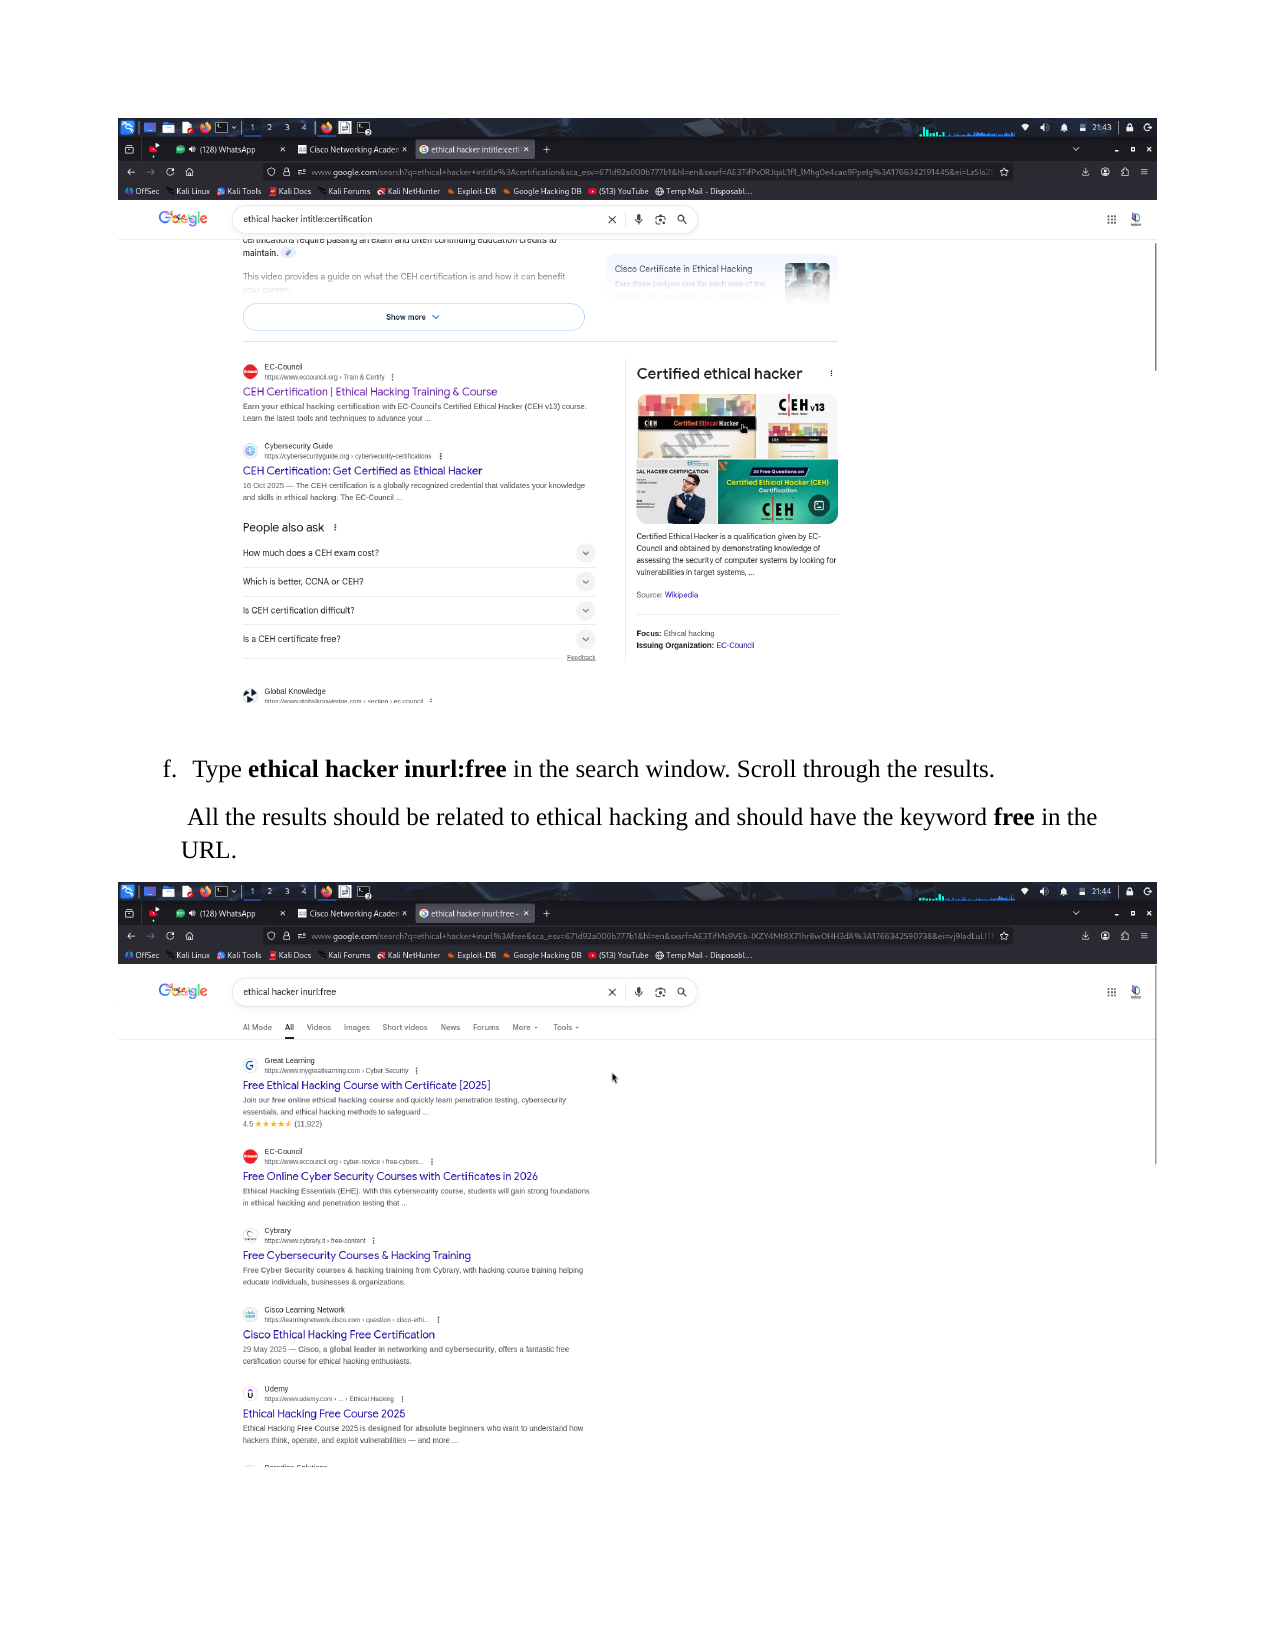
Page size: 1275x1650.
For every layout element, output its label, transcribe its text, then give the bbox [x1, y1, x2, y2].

picture [118, 118, 1157, 703]
text All the results should be related to ethical hacking and should have the keyword free in the URL. [181, 802, 1157, 864]
picture [118, 882, 1157, 1467]
list Type ethical hacker inurl:free in the search window. Scroll through the results. [162, 754, 1157, 783]
